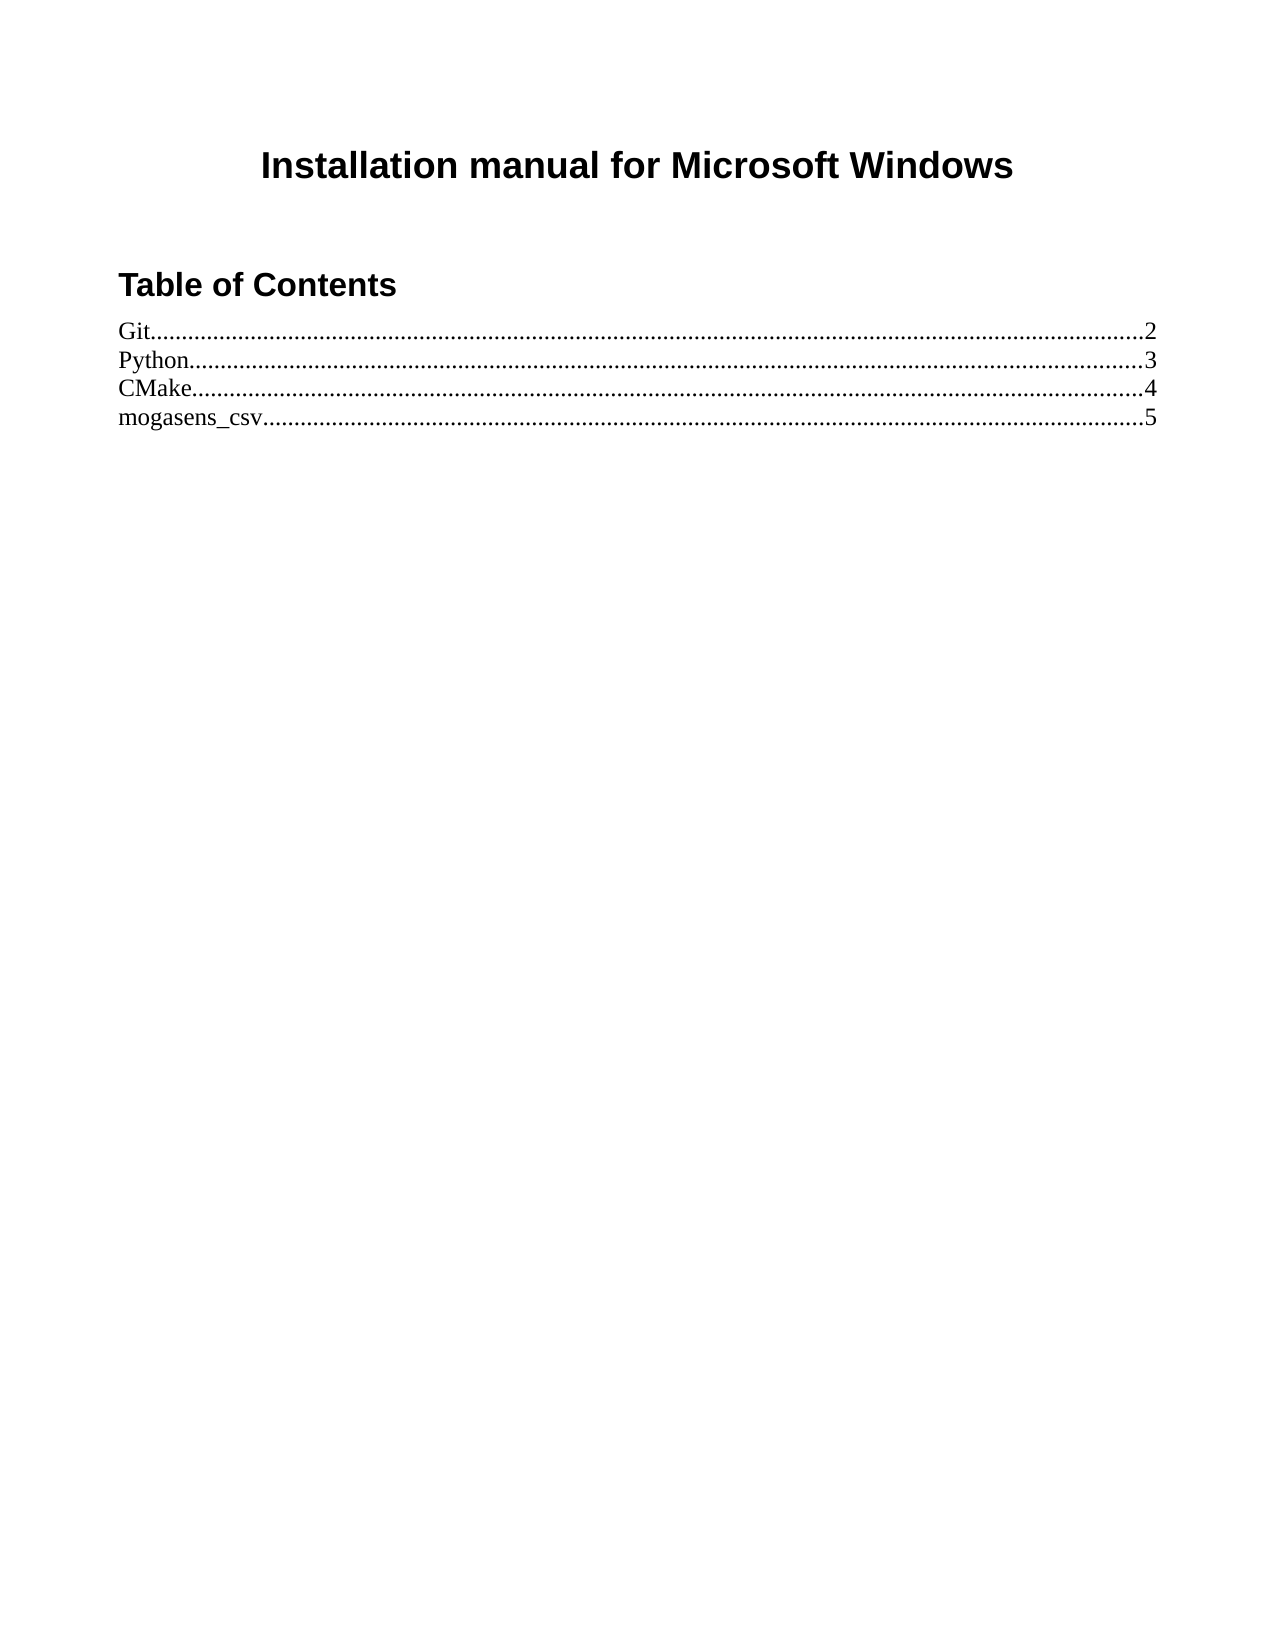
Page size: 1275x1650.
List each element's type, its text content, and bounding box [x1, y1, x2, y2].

text CMake 4 [118, 373, 1157, 402]
title Installation manual for Microsoft Windows [118, 143, 1157, 186]
text mogasens_csv 5 [118, 402, 1157, 431]
subtitle Table of Contents [118, 265, 1157, 303]
text Python 3 [118, 345, 1157, 373]
text Git 2 [118, 316, 1157, 345]
